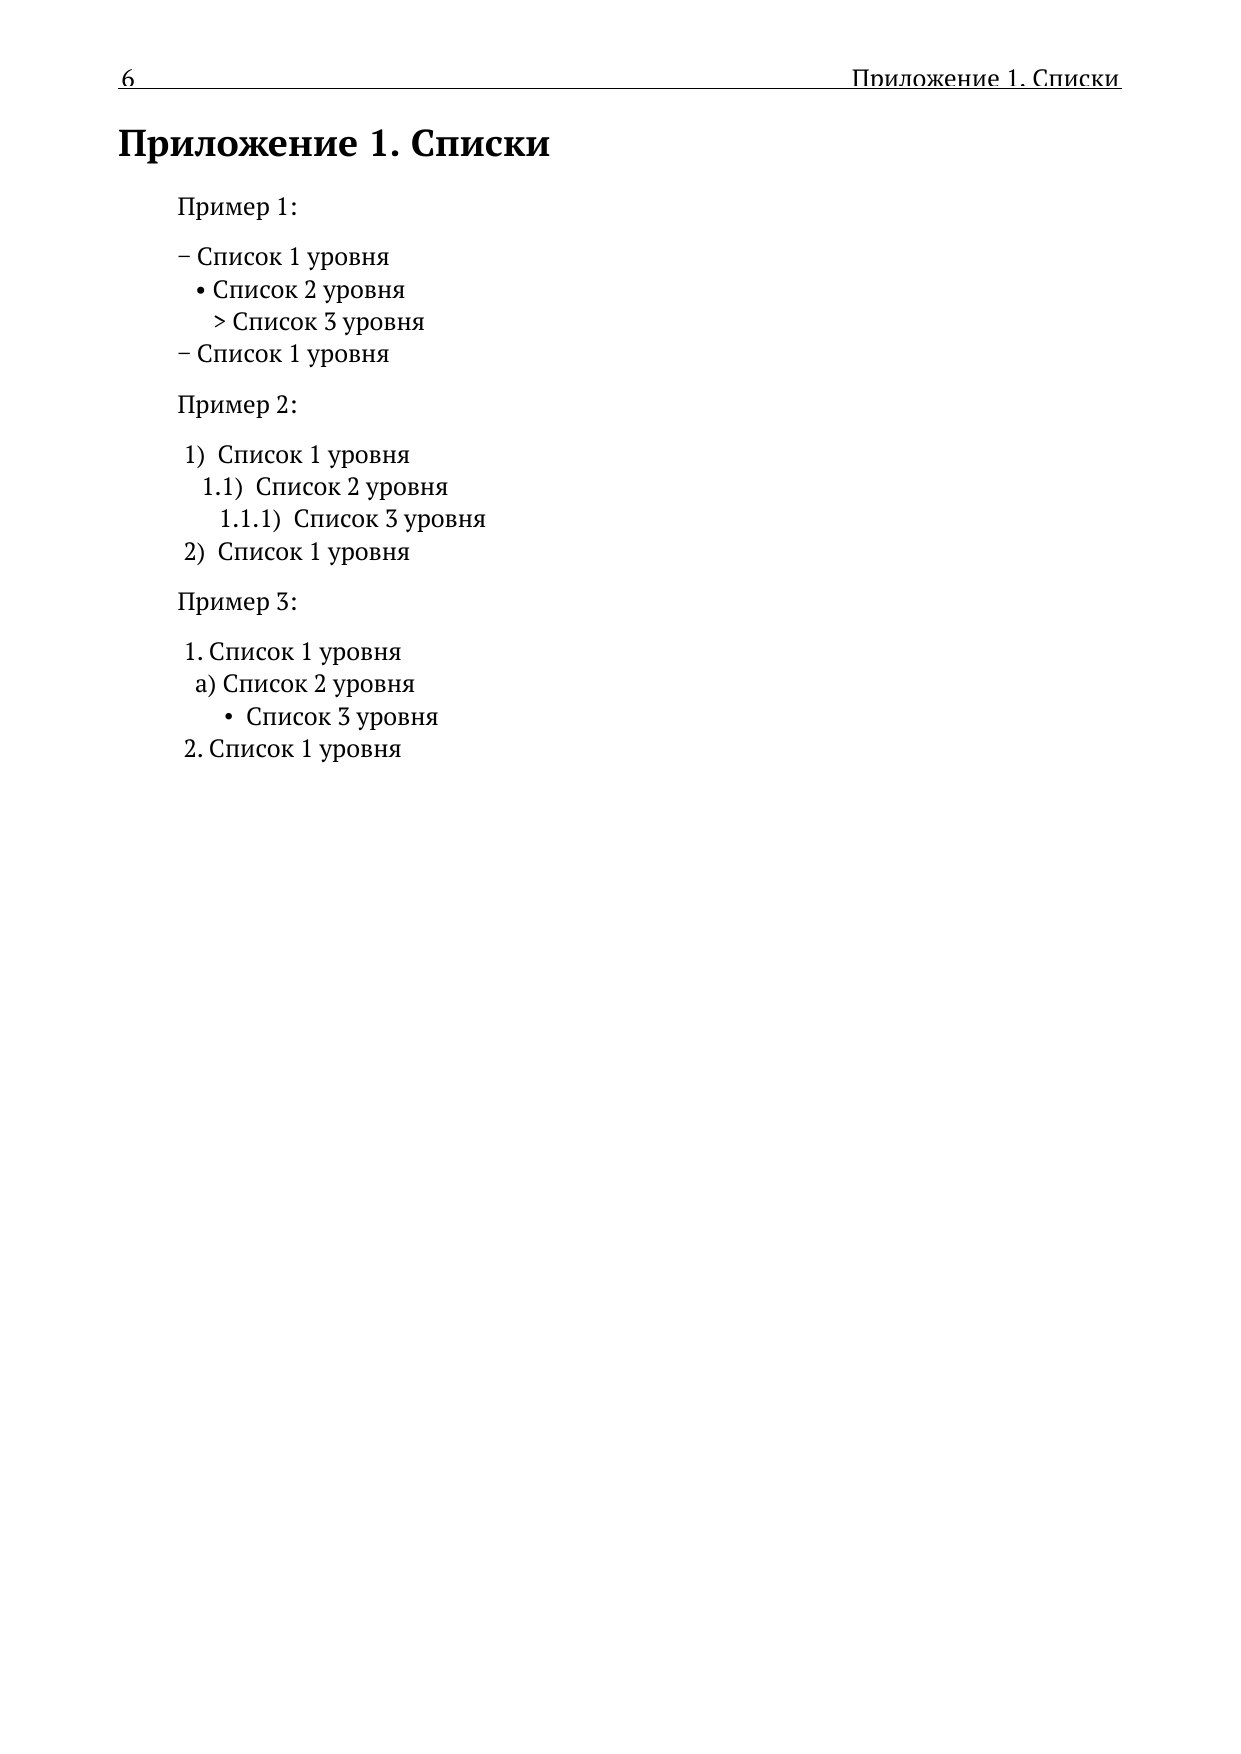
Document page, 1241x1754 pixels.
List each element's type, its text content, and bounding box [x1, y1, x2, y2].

list Список 2 уровня [189, 667, 1122, 700]
list Список 3 уровня [224, 700, 1122, 732]
list Список 1 уровня [177, 337, 1122, 370]
list Список 1 уровня [177, 732, 1122, 765]
text Пример 3: [177, 585, 1122, 617]
list Список 2 уровня [195, 470, 1122, 502]
text Пример 1: [177, 190, 1122, 223]
title Списки [118, 118, 1122, 167]
list Список 1 уровня [177, 438, 1122, 470]
list Список 1 уровня [177, 635, 1122, 667]
list Список 1 уровня [177, 240, 1122, 273]
list Список 1 уровня [177, 535, 1122, 567]
list Список 3 уровня [213, 502, 1122, 535]
text Пример 2: [177, 388, 1122, 420]
list Список 2 уровня [195, 273, 1122, 305]
list Список 3 уровня [213, 305, 1122, 337]
